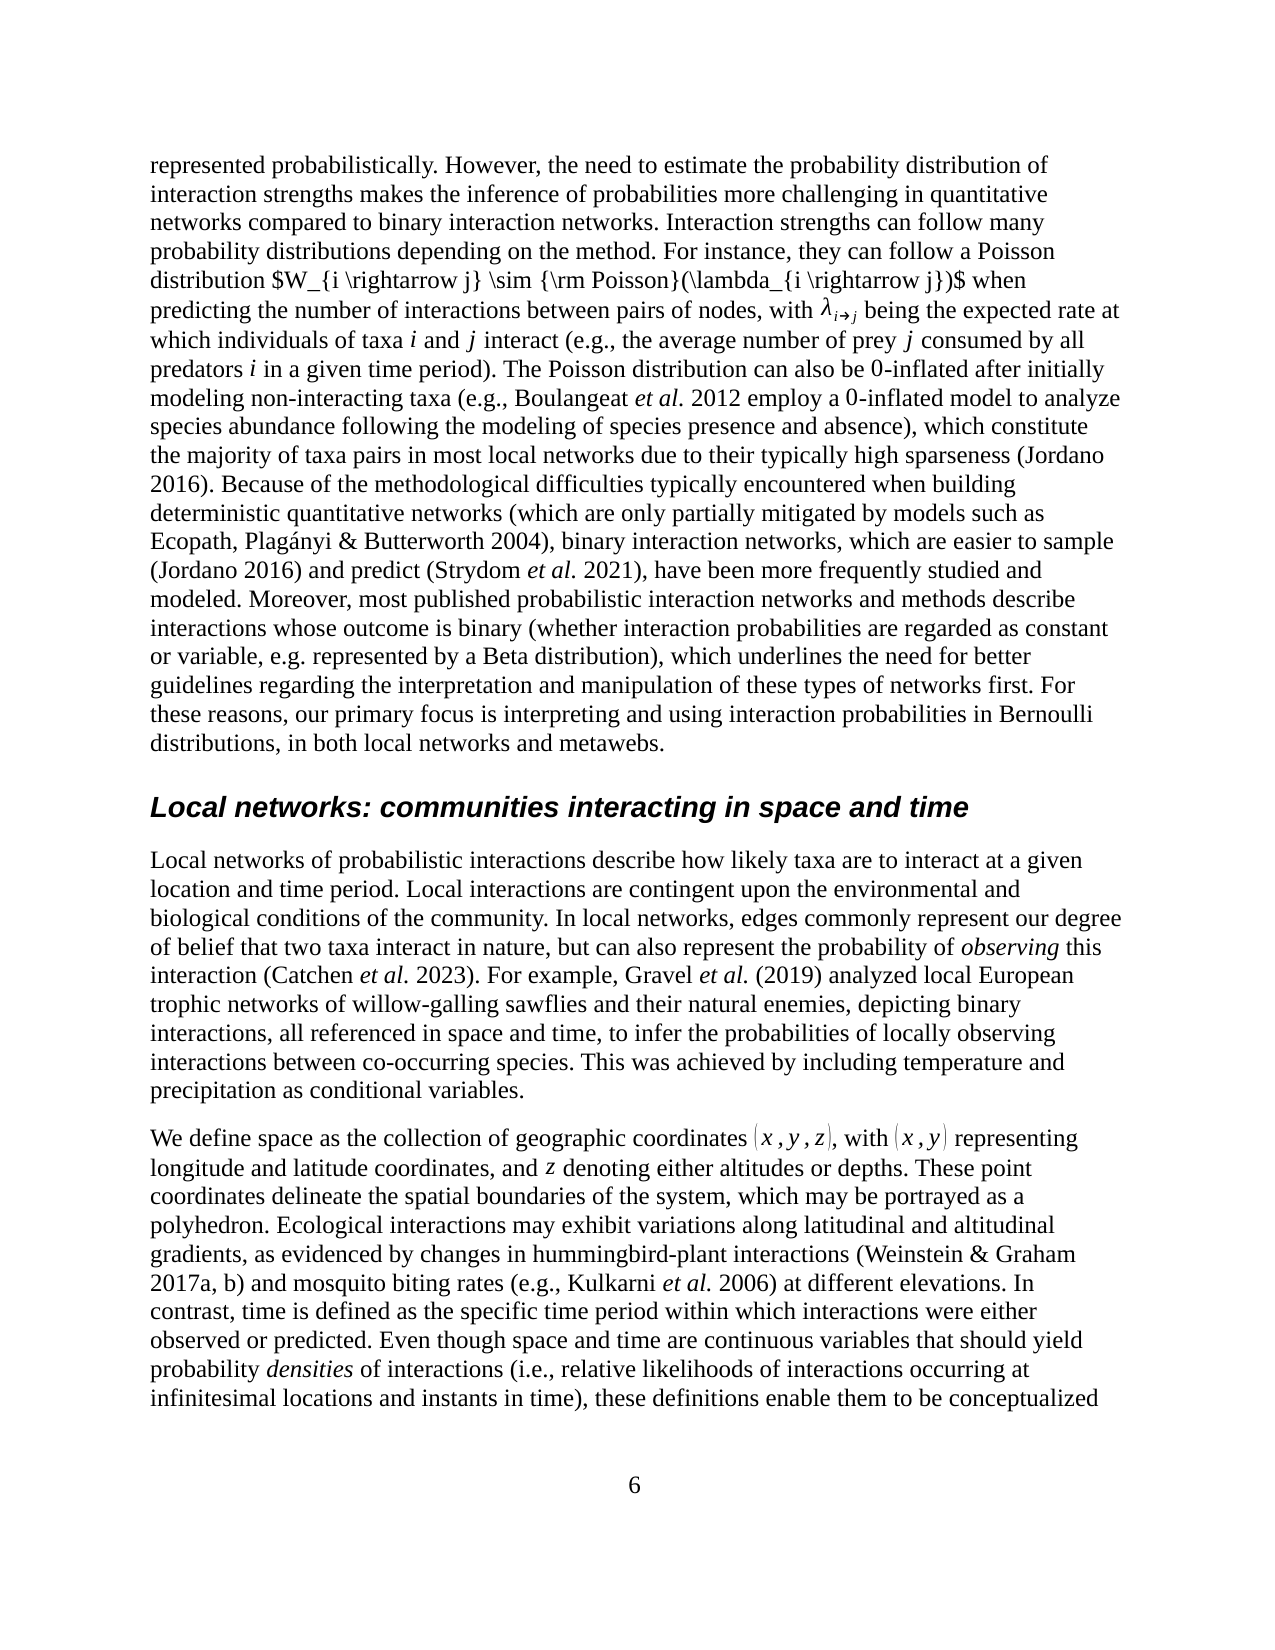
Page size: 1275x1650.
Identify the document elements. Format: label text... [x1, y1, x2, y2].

subtitle Local networks: communities interacting in space and time [150, 790, 1125, 824]
text We define space as the collection of geographic coordinates , with representing longitude and latitude coordinates, and denoting either altitudes or depths. These point coordinates delineate the spatial boundaries of the system, which may be portrayed as a polyhedron. Ecological interactions may exhibit variations along latitudinal and altitudinal gradients, as evidenced by changes in hummingbird-plant interactions (Weinstein & Graham 2017a, b) and mosquito biting rates (e.g., Kulkarni et al. 2006) at different elevations. In contrast, time is defined as the specific time period within which interactions were either observed or predicted. Even though space and time are continuous variables that should yield probability densities of interactions (i.e., relative likelihoods of interactions occurring at infinitesimal locations and instants in time), these definitions enable them to be conceptualized [150, 1122, 1125, 1411]
text represented probabilistically. However, the need to estimate the probability distribution of interaction strengths makes the inference of probabilities more challenging in quantitative networks compared to binary interaction networks. Interaction strengths can follow many probability distributions depending on the method. For instance, they can follow a Poisson distribution $W_{i \rightarrow j} \sim {\rm Poisson}(\lambda_{i \rightarrow j})$ when predicting the number of interactions between pairs of nodes, with being the expected rate at which individuals of taxa and interact (e.g., the average number of prey consumed by all predators in a given time period). The Poisson distribution can also be -inflated after initially modeling non-interacting taxa (e.g., Boulangeat et al. 2012 employ a -inflated model to analyze species abundance following the modeling of species presence and absence), which constitute the majority of taxa pairs in most local networks due to their typically high sparseness (Jordano 2016). Because of the methodological difficulties typically encountered when building deterministic quantitative networks (which are only partially mitigated by models such as Ecopath, Plagányi & Butterworth 2004), binary interaction networks, which are easier to sample (Jordano 2016) and predict (Strydom et al. 2021), have been more frequently studied and modeled. Moreover, most published probabilistic interaction networks and methods describe interactions whose outcome is binary (whether interaction probabilities are regarded as constant or variable, e.g. represented by a Beta distribution), which underlines the need for better guidelines regarding the interpretation and manipulation of these types of networks first. For these reasons, our primary focus is interpreting and using interaction probabilities in Bernoulli distributions, in both local networks and metawebs. [150, 150, 1125, 756]
text Local networks of probabilistic interactions describe how likely taxa are to interact at a given location and time period. Local interactions are contingent upon the environmental and biological conditions of the community. In local networks, edges commonly represent our degree of belief that two taxa interact in nature, but can also represent the probability of observing this interaction (Catchen et al. 2023). For example, Gravel et al. (2019) analyzed local European trophic networks of willow-galling sawflies and their natural enemies, depicting binary interactions, all referenced in space and time, to infer the probabilities of locally observing interactions between co-occurring species. This was achieved by including temperature and precipitation as conditional variables. [150, 845, 1125, 1104]
